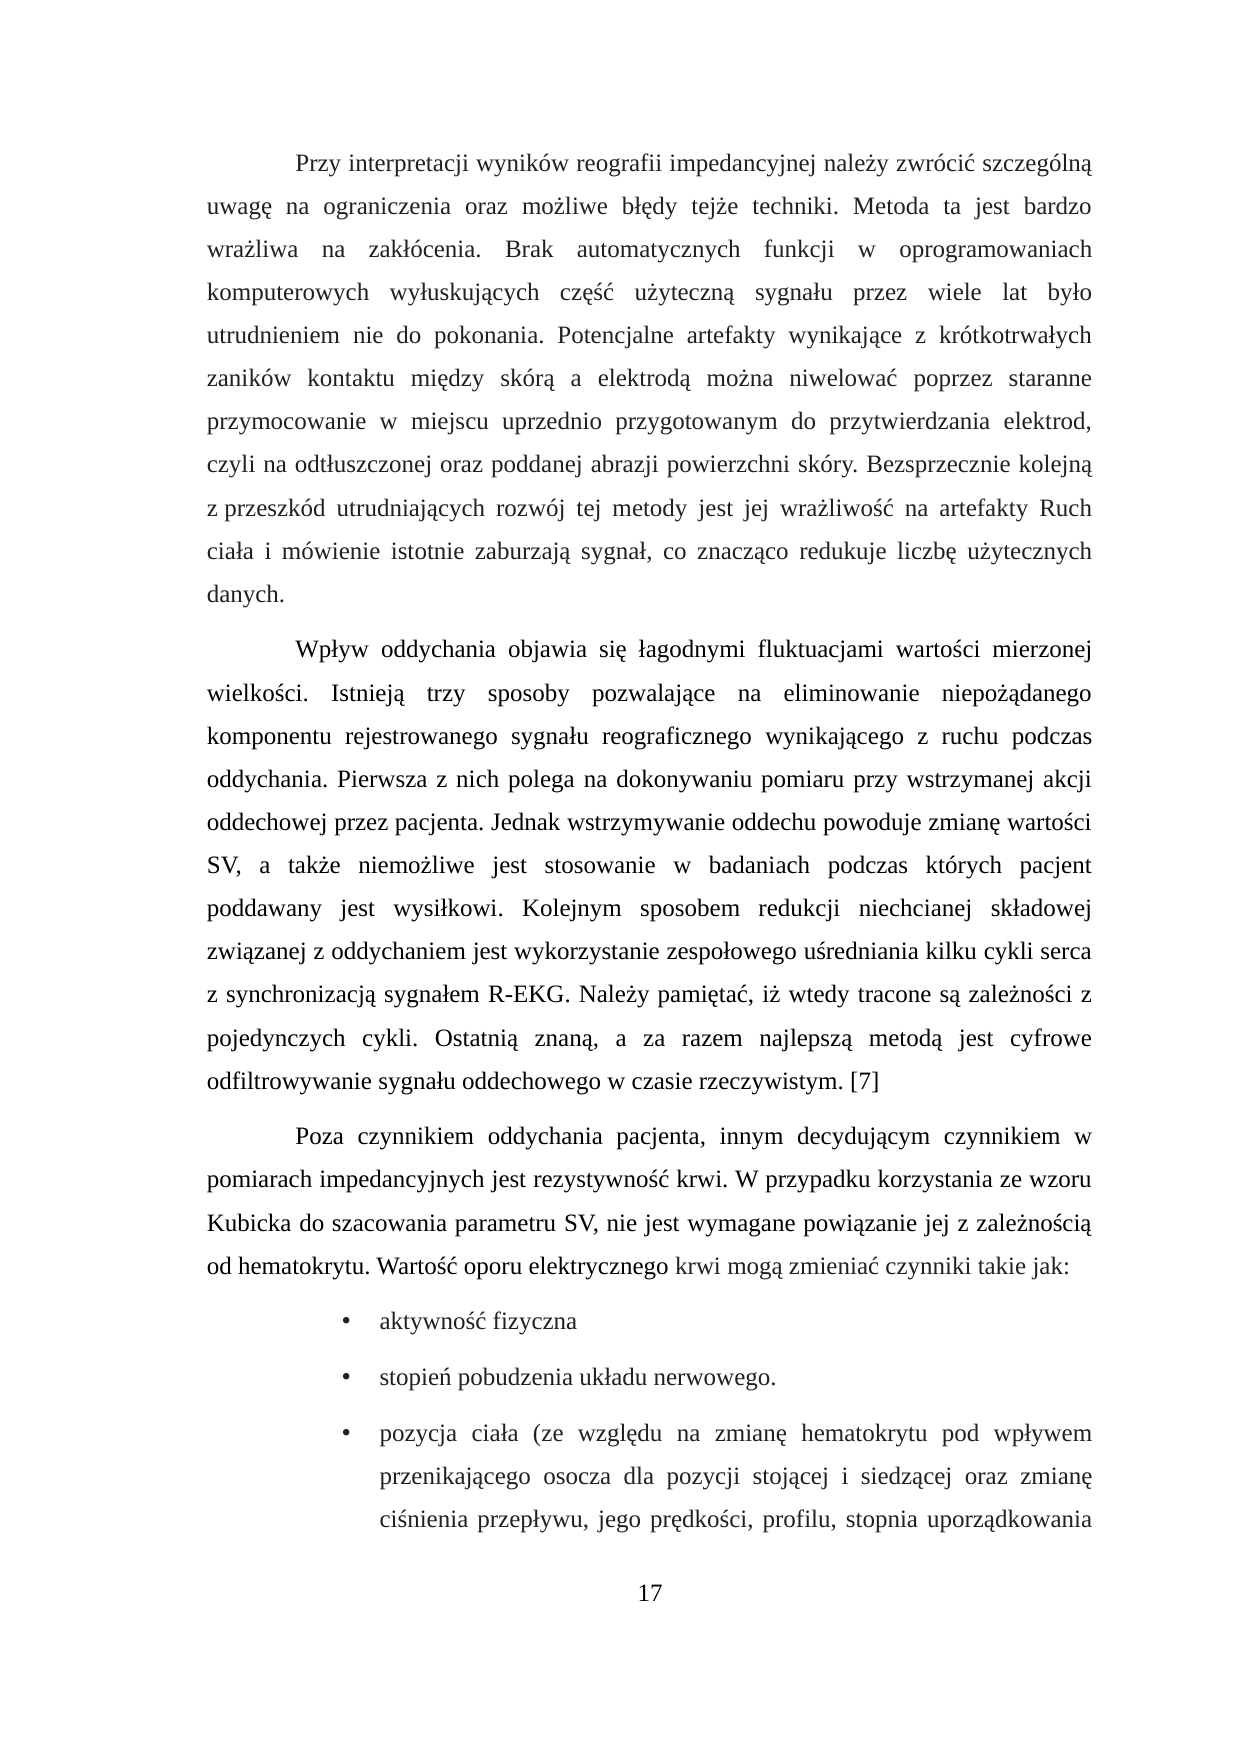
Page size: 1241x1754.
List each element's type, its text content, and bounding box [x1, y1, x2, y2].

list aktywność fizyczna [342, 1306, 1093, 1335]
text Przy interpretacji wyników reografii impedancyjnej należy zwrócić szczególną uwagę na ograniczenia oraz możliwe błędy tejże techniki. Metoda ta jest bardzo wrażliwa na zakłócenia. Brak automatycznych funkcji w oprogramowaniach komputerowych wyłuskujących część użyteczną sygnału przez wiele lat było utrudnieniem nie do pokonania. Potencjalne artefakty wynikające z krótkotrwałych zaników kontaktu między skórą a elektrodą można niwelować poprzez staranne przymocowanie w miejscu uprzednio przygotowanym do przytwierdzania elektrod, czyli na odtłuszczonej oraz poddanej abrazji powierzchni skóry. Bezsprzecznie kolejną z przeszkód utrudniających rozwój tej metody jest jej wrażliwość na artefakty Ruch ciała i mówienie istotnie zaburzają sygnał, co znacząco redukuje liczbę użytecznych danych. [207, 148, 1093, 608]
list stopień pobudzenia układu nerwowego. [342, 1362, 1093, 1391]
text Poza czynnikiem oddychania pacjenta, innym decydującym czynnikiem w pomiarach impedancyjnych jest rezystywność krwi. W przypadku korzystania ze wzoru Kubicka do szacowania parametru SV, nie jest wymagane powiązanie jej z zależnością od hematokrytu. Wartość oporu elektrycznego krwi mogą zmieniać czynniki takie jak: [207, 1121, 1093, 1279]
text Wpływ oddychania objawia się łagodnymi fluktuacjami wartości mierzonej wielkości. Istnieją trzy sposoby pozwalające na eliminowanie niepożądanego komponentu rejestrowanego sygnału reograficznego wynikającego z ruchu podczas oddychania. Pierwsza z nich polega na dokonywaniu pomiaru przy wstrzymanej akcji oddechowej przez pacjenta. Jednak wstrzymywanie oddechu powoduje zmianę wartości SV, a także niemożliwe jest stosowanie w badaniach podczas których pacjent poddawany jest wysiłkowi. Kolejnym sposobem redukcji niechcianej składowej związanej z oddychaniem jest wykorzystanie zespołowego uśredniania kilku cykli serca z synchronizacją sygnałem R-EKG. Należy pamiętać, iż wtedy tracone są zależności z pojedynczych cykli. Ostatnią znaną, a za razem najlepszą metodą jest cyfrowe odfiltrowywanie sygnału oddechowego w czasie rzeczywistym. [7] [207, 634, 1093, 1094]
list pozycja ciała (ze względu na zmianę hematokrytu pod wpływem przenikającego osocza dla pozycji stojącej i siedzącej oraz zmianę ciśnienia przepływu, jego prędkości, profilu, stopnia uporządkowania [342, 1418, 1093, 1533]
